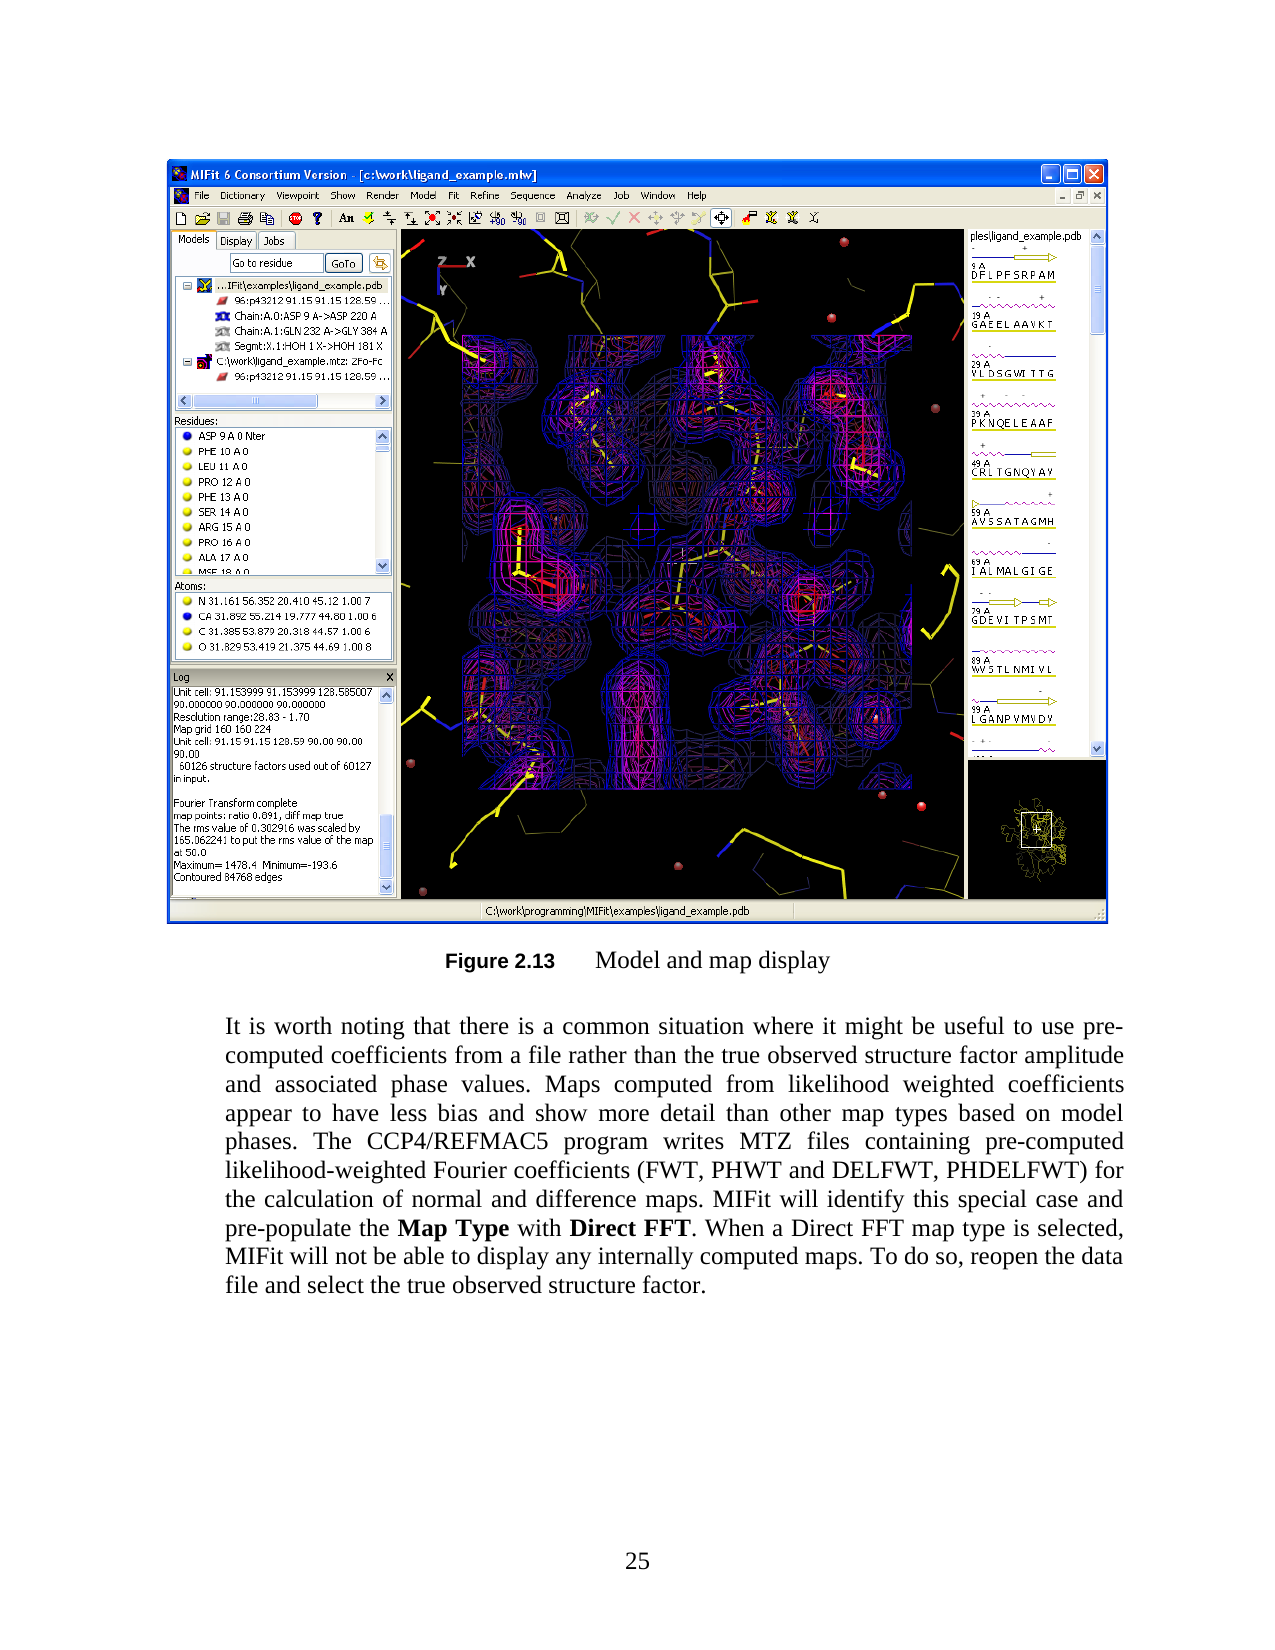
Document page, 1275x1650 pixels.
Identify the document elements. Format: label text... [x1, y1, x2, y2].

picture [166, 159, 1109, 924]
text It is worth noting that there is a common situation where it might be useful to use pre-computed coefficients from a file rather than the true observed structure factor amplitude and associated phase values. Maps computed from likelihood weighted coefficients appear to have less bias and show more detail than other map types based on model phases. The CCP4/REFMAC5 program writes MTZ files containing pre-computed likelihood-weighted Fourier coefficients (FWT, PHWT and DELFWT, PHDELFWT) for the calculation of normal and difference maps. MIFit will identify this special case and pre-populate the Map Type with Direct FFT. When a Direct FFT map type is selected, MIFit will not be able to display any internally computed maps. To do so, reopen the data file and select the true observed structure factor. [225, 1011, 1125, 1299]
text Figure 2.13 Model and map display [150, 945, 1125, 974]
